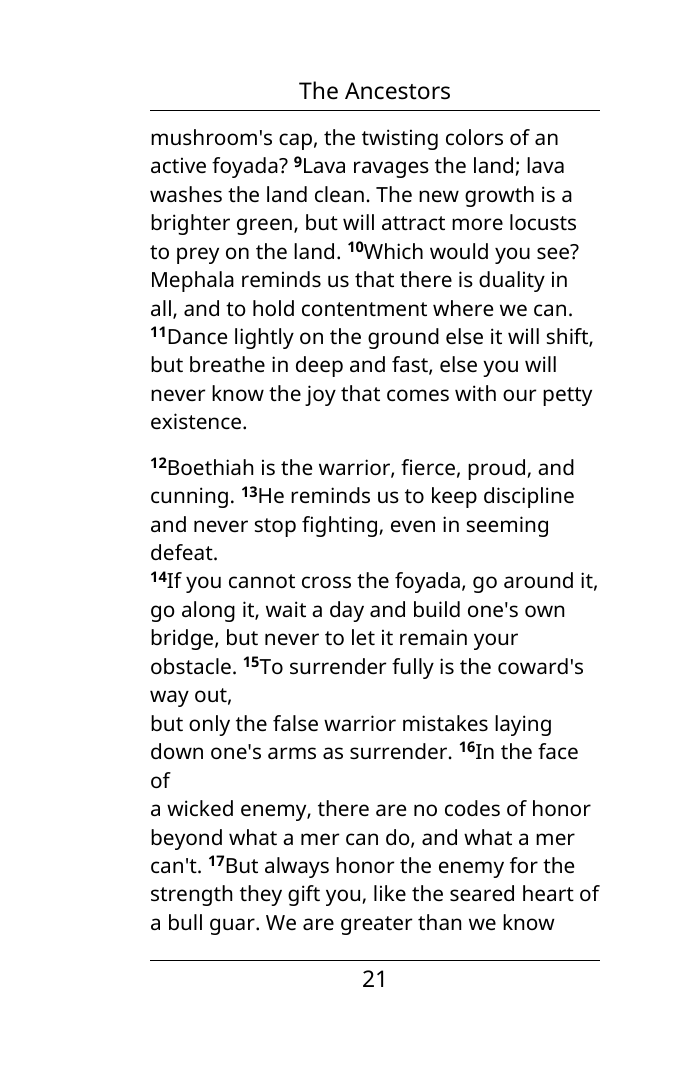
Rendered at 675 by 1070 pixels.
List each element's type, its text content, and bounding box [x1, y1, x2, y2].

text mushroom's cap, the twisting colors of an active foyada? 9Lava ravages the land; lava washes the land clean. The new growth is a brighter green, but will attract more locusts to prey on the land. 10Which would you see? Mephala reminds us that there is duality in all, and to hold contentment where we can. 11Dance lightly on the ground else it will shift, but breathe in deep and fast, else you will never know the joy that comes with our petty existence. [150, 123, 600, 436]
text 12Boethiah is the warrior, fierce, proud, and cunning. 13He reminds us to keep discipline and never stop fighting, even in seeming defeat. 14If you cannot cross the foyada, go around it, go along it, wait a day and build one's own bridge, but never to let it remain your obstacle. 15To surrender fully is the coward's way out, but only the false warrior mistakes laying down one's arms as surrender. 16In the face of a wicked enemy, there are no codes of honor beyond what a mer can do, and what a mer can't. 17But always honor the enemy for the strength they gift you, like the seared heart of a bull guar. We are greater than we know [150, 453, 600, 936]
